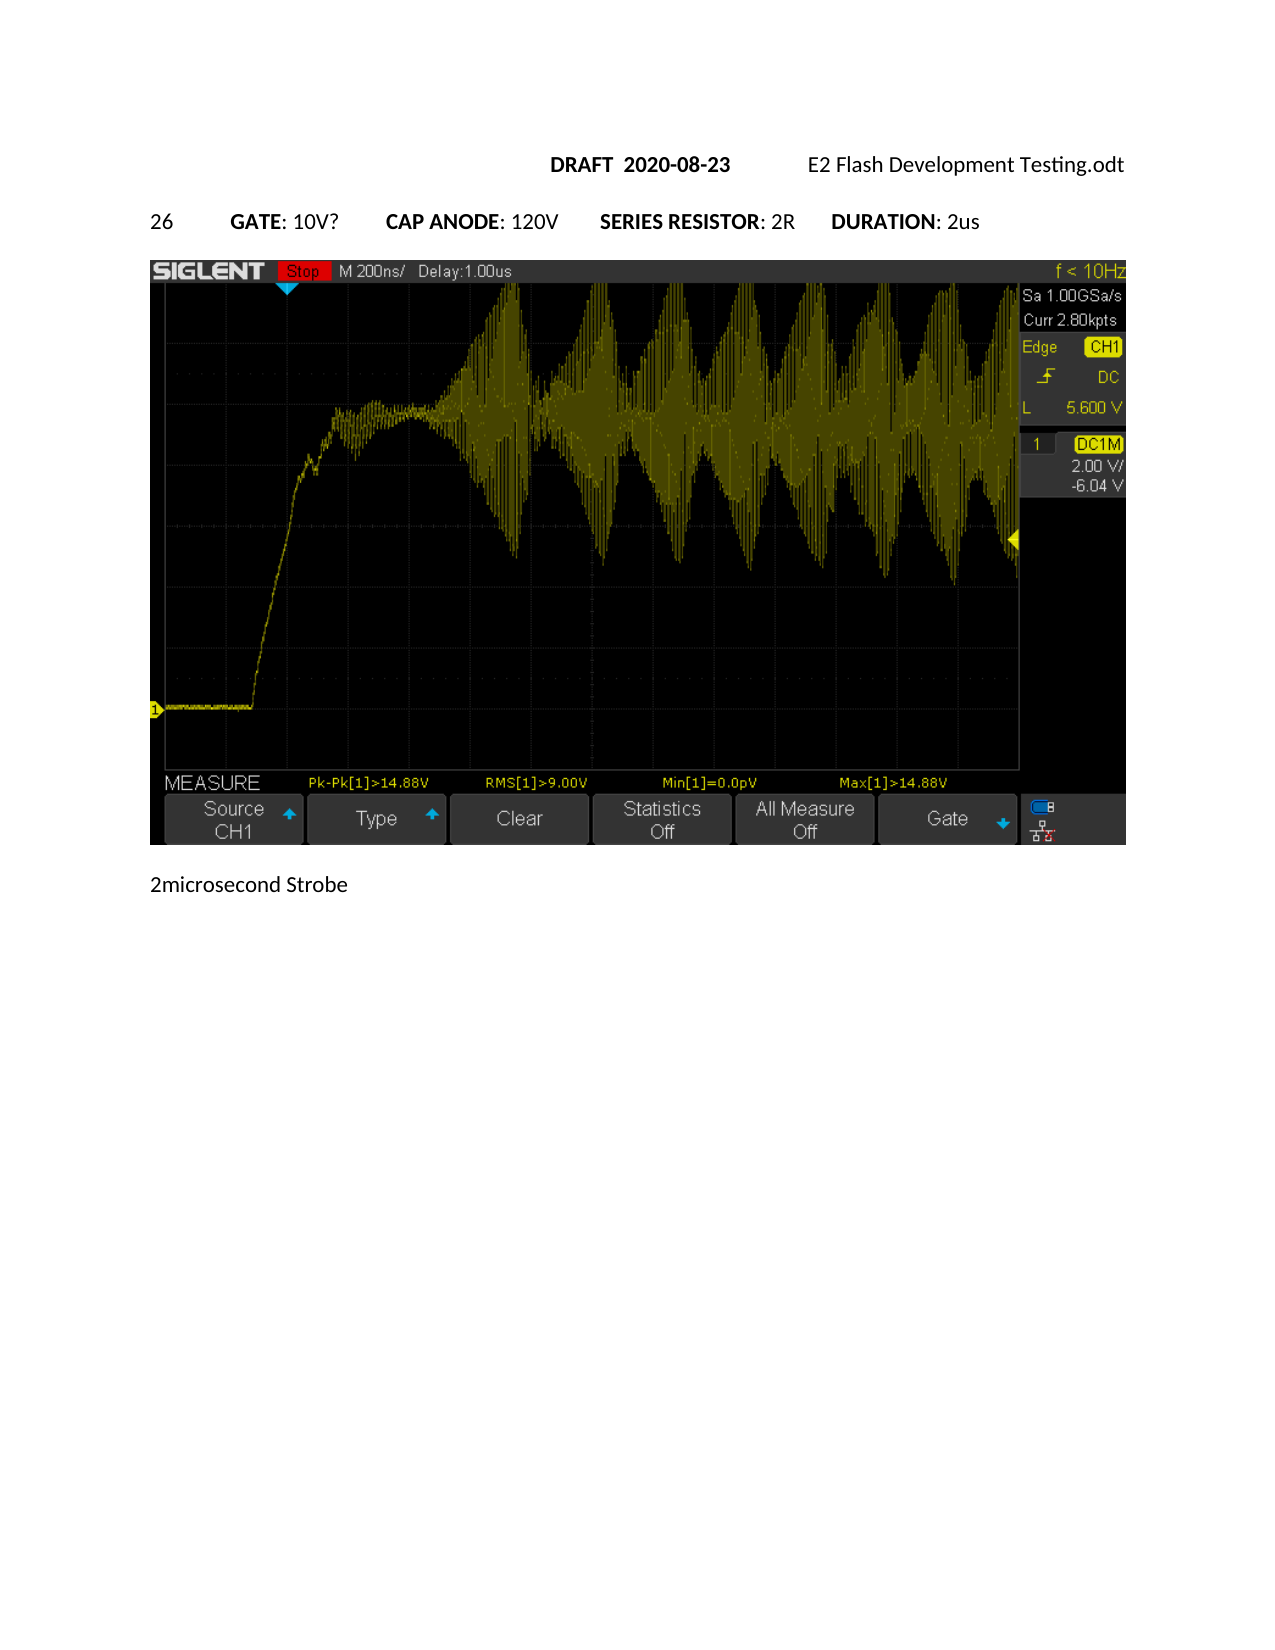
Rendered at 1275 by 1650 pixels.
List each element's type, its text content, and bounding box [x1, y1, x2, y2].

text 2microsecond Strobe [150, 870, 1125, 898]
text 26 GATE: 10V? CAP ANODE: 120V SERIES RESISTOR: 2R DURATION: 2us [150, 207, 1125, 236]
picture [150, 260, 1126, 845]
